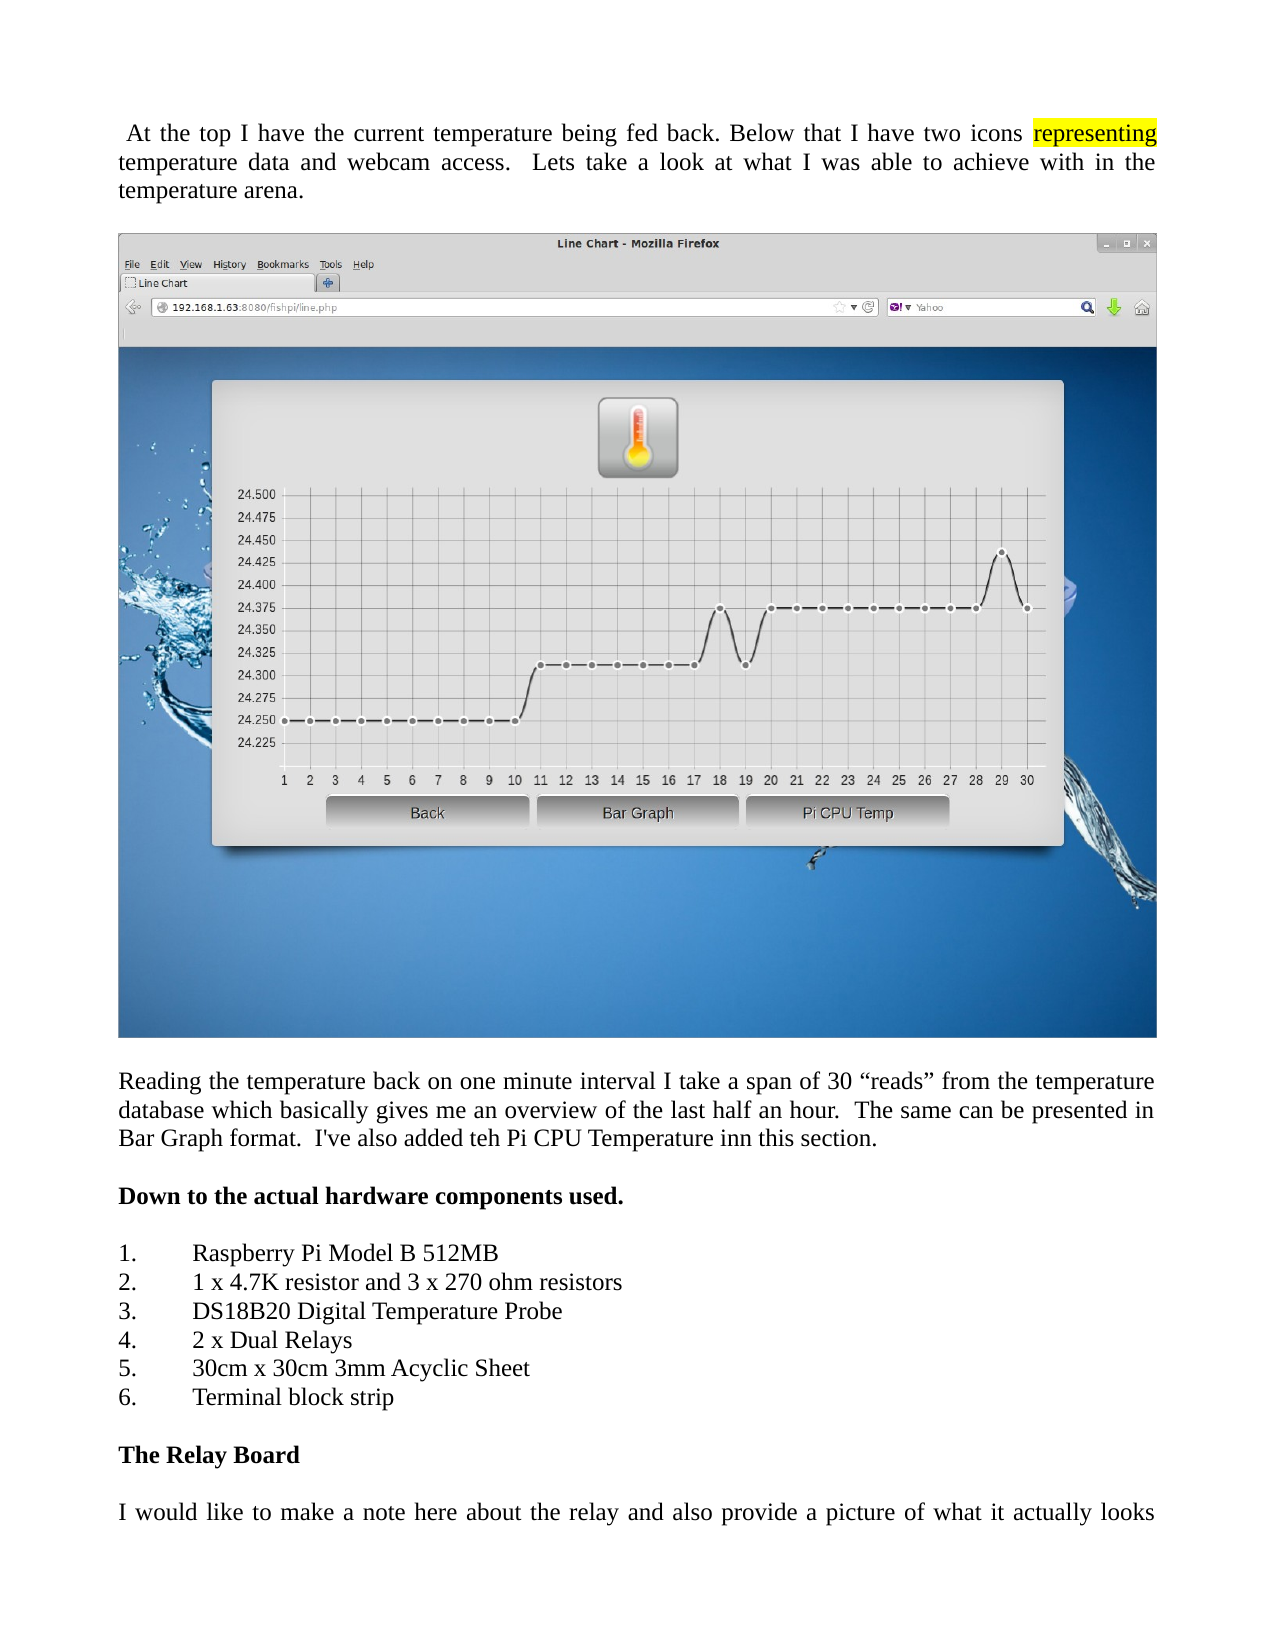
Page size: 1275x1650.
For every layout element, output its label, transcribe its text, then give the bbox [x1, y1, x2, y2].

text 4. 2 x Dual Relays [118, 1325, 1157, 1353]
text 1. Raspberry Pi Model B 512MB [118, 1238, 1157, 1267]
text Down to the actual hardware components used. [118, 1181, 1157, 1210]
picture [118, 233, 1157, 1038]
text 2. 1 x 4.7K resistor and 3 x 270 ohm resistors [118, 1267, 1157, 1296]
text 6. Terminal block strip [118, 1382, 1157, 1411]
text The Relay Board [118, 1440, 1157, 1468]
text Reading the temperature back on one minute interval I take a span of 30 “reads” from the temperature database which basically gives me an overview of the last half an hour. The same can be presented in Bar Graph format. I've also added teh Pi CPU Temperature inn this section. [118, 1066, 1157, 1152]
text I would like to make a note here about the relay and also provide a picture of what it actually looks [118, 1497, 1157, 1526]
text 5. 30cm x 30cm 3mm Acyclic Sheet [118, 1353, 1157, 1382]
text At the top I have the current temperature being fed back. Below that I have two icons representing temperature data and webcam access. Lets take a look at what I was able to achieve with in the temperature arena. [118, 118, 1157, 204]
text 3. DS18B20 Digital Temperature Probe [118, 1296, 1157, 1325]
